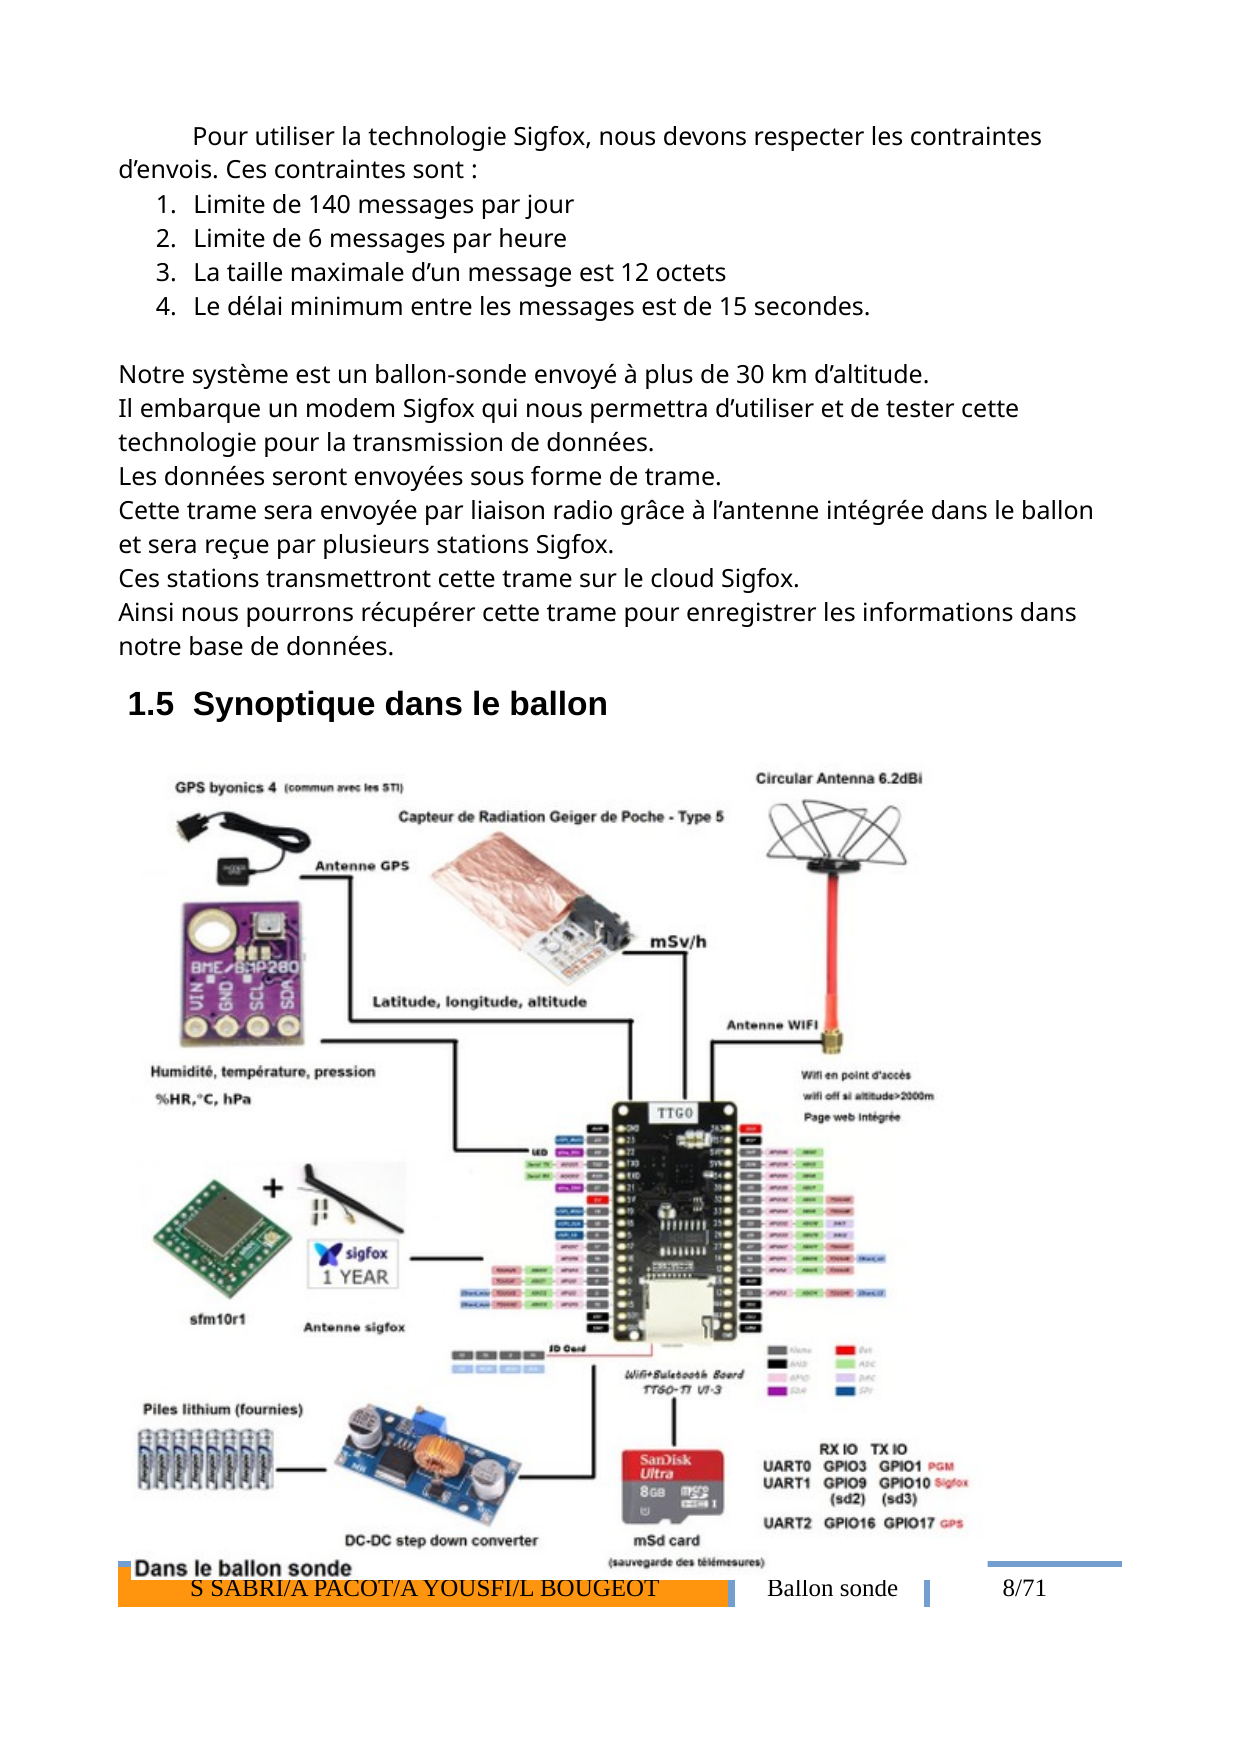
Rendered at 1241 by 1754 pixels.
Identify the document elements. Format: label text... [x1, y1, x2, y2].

text Les données seront envoyées sous forme de trame. [118, 459, 1122, 493]
text Ainsi nous pourrons récupérer cette trame pour enregistrer les informations dans notre base de données. [118, 595, 1122, 663]
list Le délai minimum entre les messages est de 15 secondes. [156, 288, 1122, 322]
picture [131, 762, 988, 1580]
list Limite de 6 messages par heure [156, 220, 1122, 254]
text Notre système est un ballon-sonde envoyé à plus de 30 km d’altitude. [118, 357, 1122, 391]
text Pour utiliser la technologie Sigfox, nous devons respecter les contraintes d’envois. Ces contraintes sont : [118, 118, 1122, 186]
text Ces stations transmettront cette trame sur le cloud Sigfox. [118, 561, 1122, 595]
subtitle Synoptique dans le ballon [118, 684, 1083, 723]
list La taille maximale d’un message est 12 octets [156, 254, 1122, 288]
list Limite de 140 messages par jour [156, 186, 1122, 220]
text Cette trame sera envoyée par liaison radio grâce à l’antenne intégrée dans le ballon et sera reçue par plusieurs stations Sigfox. [118, 493, 1122, 561]
text Il embarque un modem Sigfox qui nous permettra d’utiliser et de tester cette technologie pour la transmission de données. [118, 391, 1122, 459]
